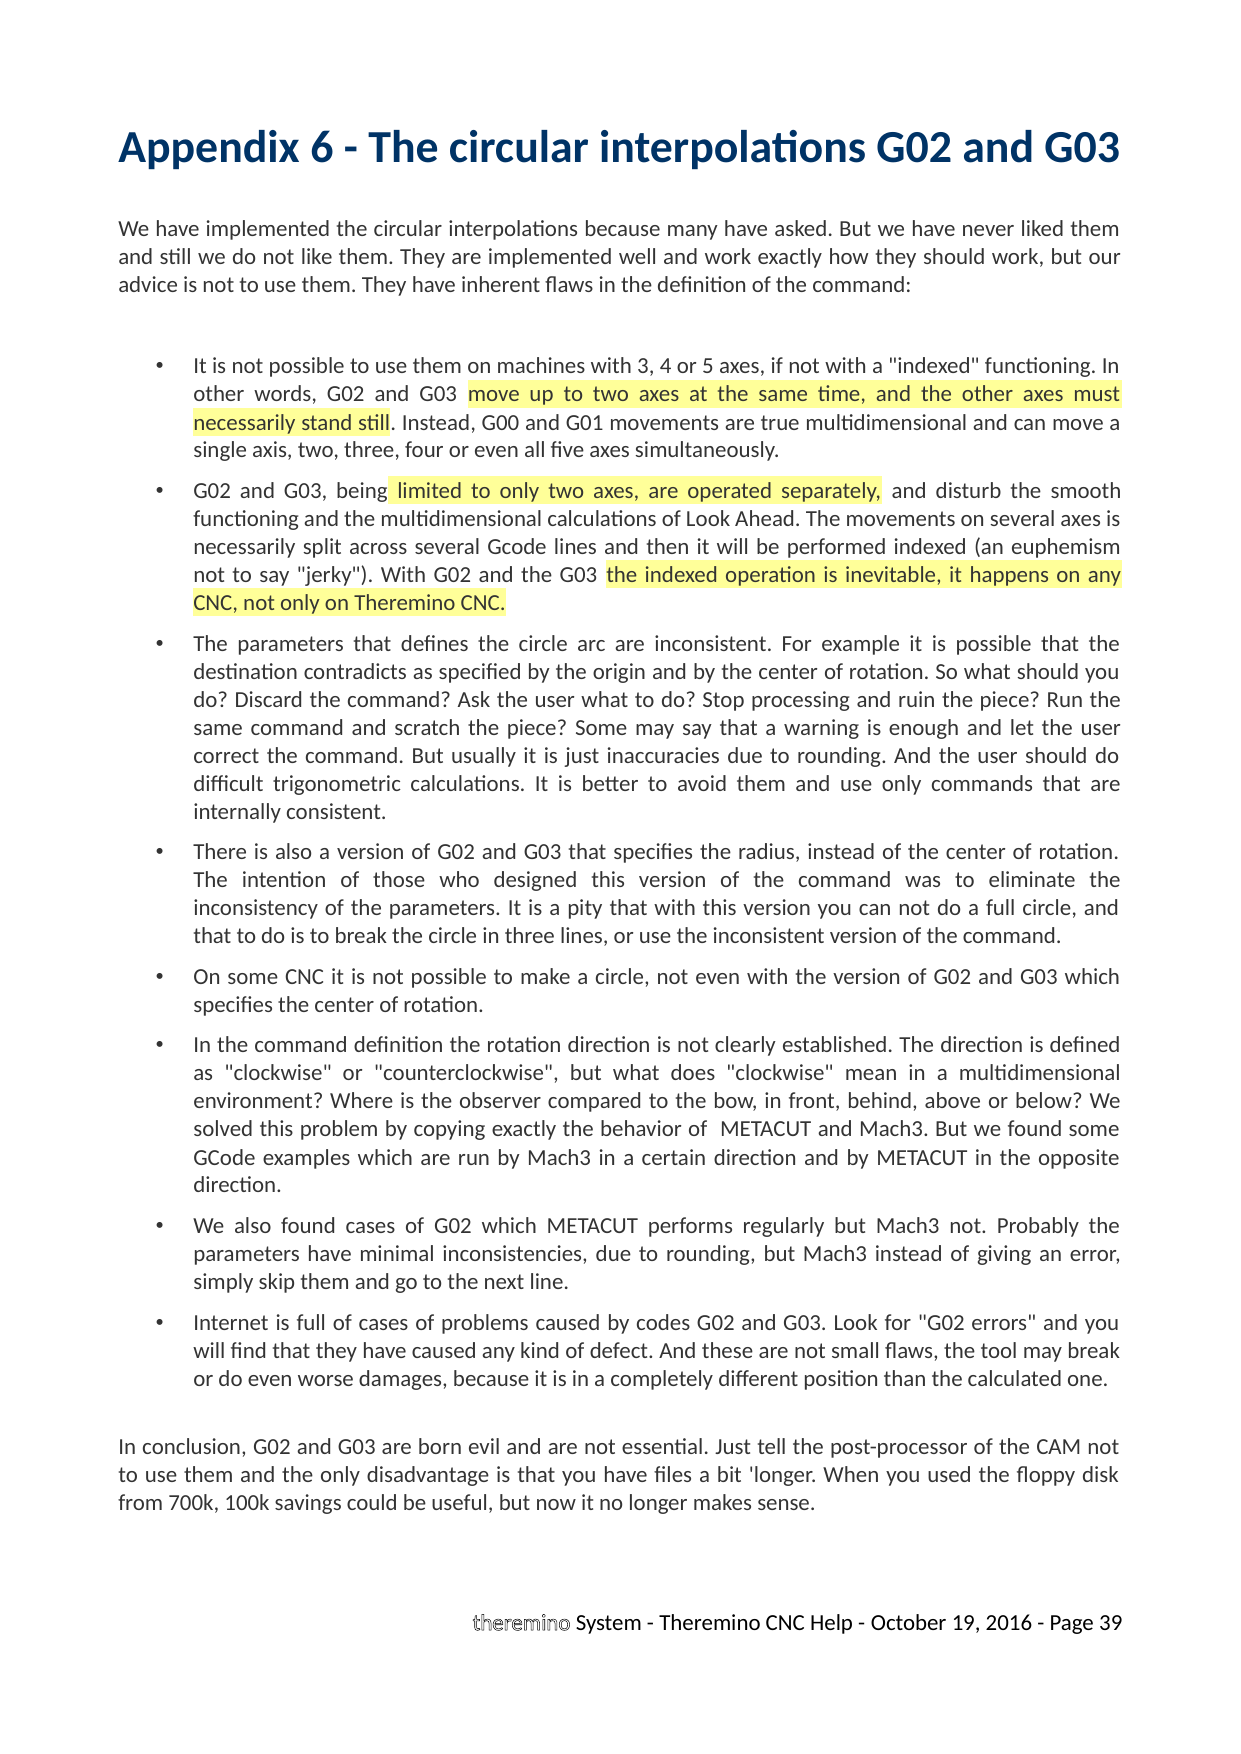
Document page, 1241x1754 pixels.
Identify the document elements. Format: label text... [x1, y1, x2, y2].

list We also found cases of G02 which METACUT performs regularly but Mach3 not. Probably the parameters have minimal inconsistencies, due to rounding, but Mach3 instead of giving an error, simply skip them and go to the next line. [156, 1211, 1122, 1295]
list There is also a version of G02 and G03 that specifies the radius, instead of the center of rotation. The intention of those who designed this version of the command was to eliminate the inconsistency of the parameters. It is a pity that with this version you can not do a full circle, and that to do is to break the circle in three lines, or use the inconsistent version of the command. [156, 837, 1122, 949]
list It is not possible to use them on machines with 3, 4 or 5 axes, if not with a "indexed" functioning. In other words, G02 and G03 move up to two axes at the same time, and the other axes must necessarily stand still. Instead, G00 and G01 movements are true multidimensional and can move a single axis, two, three, four or even all five axes simultaneously. [156, 352, 1122, 464]
text We have implemented the circular interpolations because many have asked. But we have never liked them and still we do not like them. They are implemented well and work exactly how they should work, but our advice is not to use them. They have inherent flaws in the definition of the command: [118, 186, 1122, 298]
list The parameters that defines the circle arc are inconsistent. For example it is possible that the destination contradicts as specified by the origin and by the center of rotation. So what should you do? Discard the command? Ask the user what to do? Stop processing and ruin the piece? Run the same command and scratch the piece? Some may say that a warning is enough and let the user correct the command. But usually it is just inaccuracies due to rounding. And the user should do difficult trigonometric calculations. It is better to avoid them and use only commands that are internally consistent. [156, 629, 1122, 825]
list G02 and G03, being limited to only two axes, are operated separately, and disturb the smooth functioning and the multidimensional calculations of Look Ahead. The movements on several axes is necessarily split across several Gcode lines and then it will be performed indexed (an euphemism not to say "jerky"). With G02 and the G03 the indexed operation is inevitable, it happens on any CNC, not only on Theremino CNC. [156, 476, 1122, 616]
text In conclusion, G02 and G03 are born evil and are not essential. Just tell the post-processor of the CAM not to use them and the only disadvantage is that you have files a bit 'longer. When you used the floppy disk from 700k, 100k savings could be useful, but now it no longer makes sense. [118, 1432, 1122, 1516]
list Internet is full of cases of problems caused by codes G02 and G03. Look for "G02 errors" and you will find that they have caused any kind of defect. And these are not small flaws, the tool may break or do even worse damages, because it is in a completely different position than the calculated one. [156, 1308, 1122, 1420]
list In the command definition the rotation direction is not clearly established. The direction is defined as "clockwise" or "counterclockwise", but what does "clockwise" mean in a multidimensional environment? Where is the observer compared to the bow, in front, behind, above or below? We solved this problem by copying exactly the behavior of METACUT and Mach3. But we found some GCode examples which are run by Mach3 in a certain direction and by METACUT in the opposite direction. [156, 1031, 1122, 1199]
list On some CNC it is not possible to make a circle, not even with the version of G02 and G03 which specifies the center of rotation. [156, 962, 1122, 1018]
subtitle Appendix 6 - The circular interpolations G02 and G03 [118, 118, 1122, 174]
